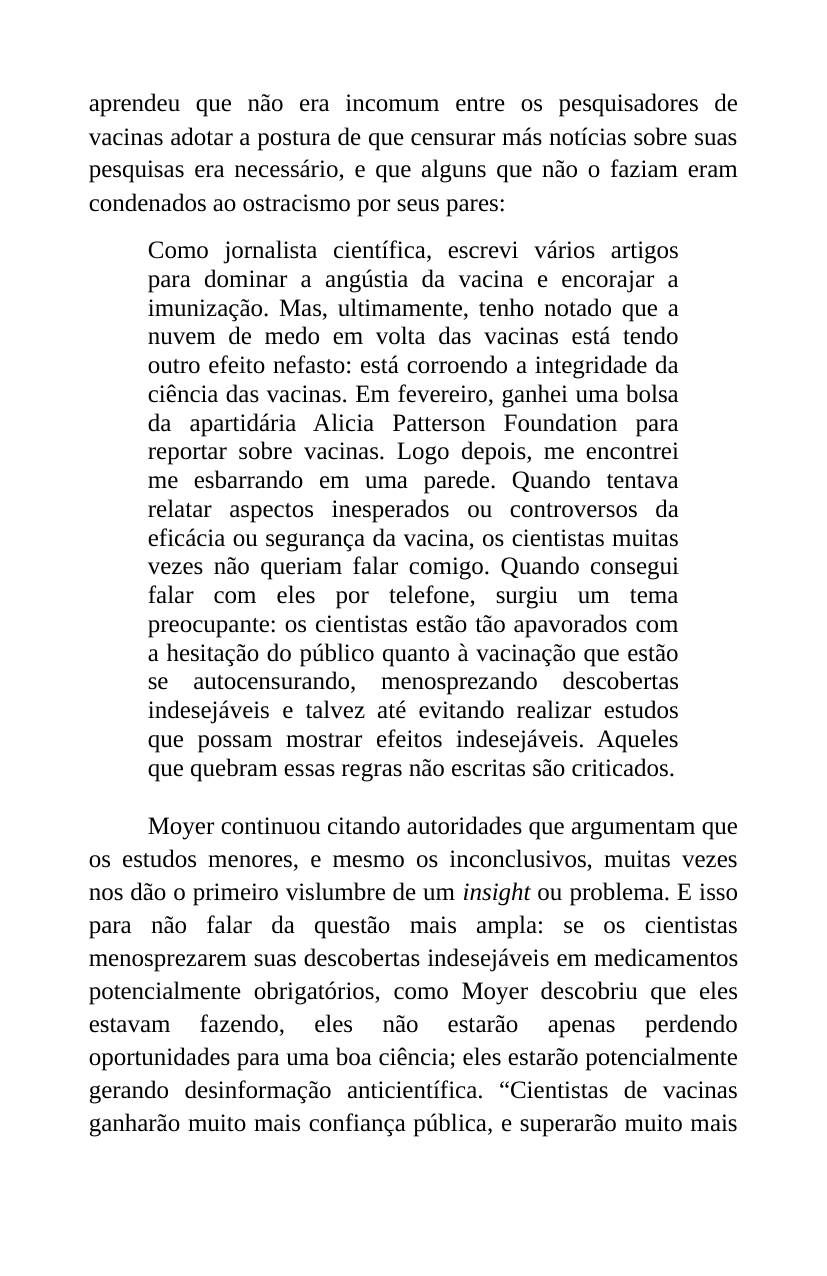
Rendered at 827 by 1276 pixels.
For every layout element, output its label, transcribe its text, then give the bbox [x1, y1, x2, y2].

text aprendeu que não era incomum entre os pesquisadores de vacinas adotar a postura de que censurar más notícias sobre suas pesquisas era necessário, e que alguns que não o faziam eram condenados ao ostracismo por seus pares: [88, 88, 738, 216]
text Como jornalista científica, escrevi vários artigos para dominar a angústia da vacina e encorajar a imunização. Mas, ultimamente, tenho notado que a nuvem de medo em volta das vacinas está tendo outro efeito nefasto: está corroendo a integridade da ciência das vacinas. Em fevereiro, ganhei uma bolsa da apartidária Alicia Patterson Foundation para reportar sobre vacinas. Logo depois, me encontrei me esbarrando em uma parede. Quando tentava relatar aspectos inesperados ou controversos da eficácia ou segurança da vacina, os cientistas muitas vezes não queriam falar comigo. Quando consegui falar com eles por telefone, surgiu um tema preocupante: os cientistas estão tão apavorados com a hesitação do público quanto à vacinação que estão se autocensurando, menosprezando descobertas indesejáveis ​​e talvez até evitando realizar estudos que possam mostrar efeitos indesejáveis. Aqueles que quebram essas regras não escritas são criticados. [148, 235, 679, 781]
text Moyer continuou citando autoridades que argumentam que os estudos menores, e mesmo os inconclusivos, muitas vezes nos dão o primeiro vislumbre de um insight ou problema. E isso para não falar da questão mais ampla: se os cientistas menosprezarem suas descobertas indesejáveis ​​em medicamentos potencialmente obrigatórios, como Moyer descobriu que eles estavam fazendo, eles não estarão apenas perdendo oportunidades para uma boa ciência; eles estarão potencialmente gerando desinformação anticientífica. “Cientistas de vacinas ganharão muito mais confiança pública, e superarão muito mais [88, 811, 738, 1137]
